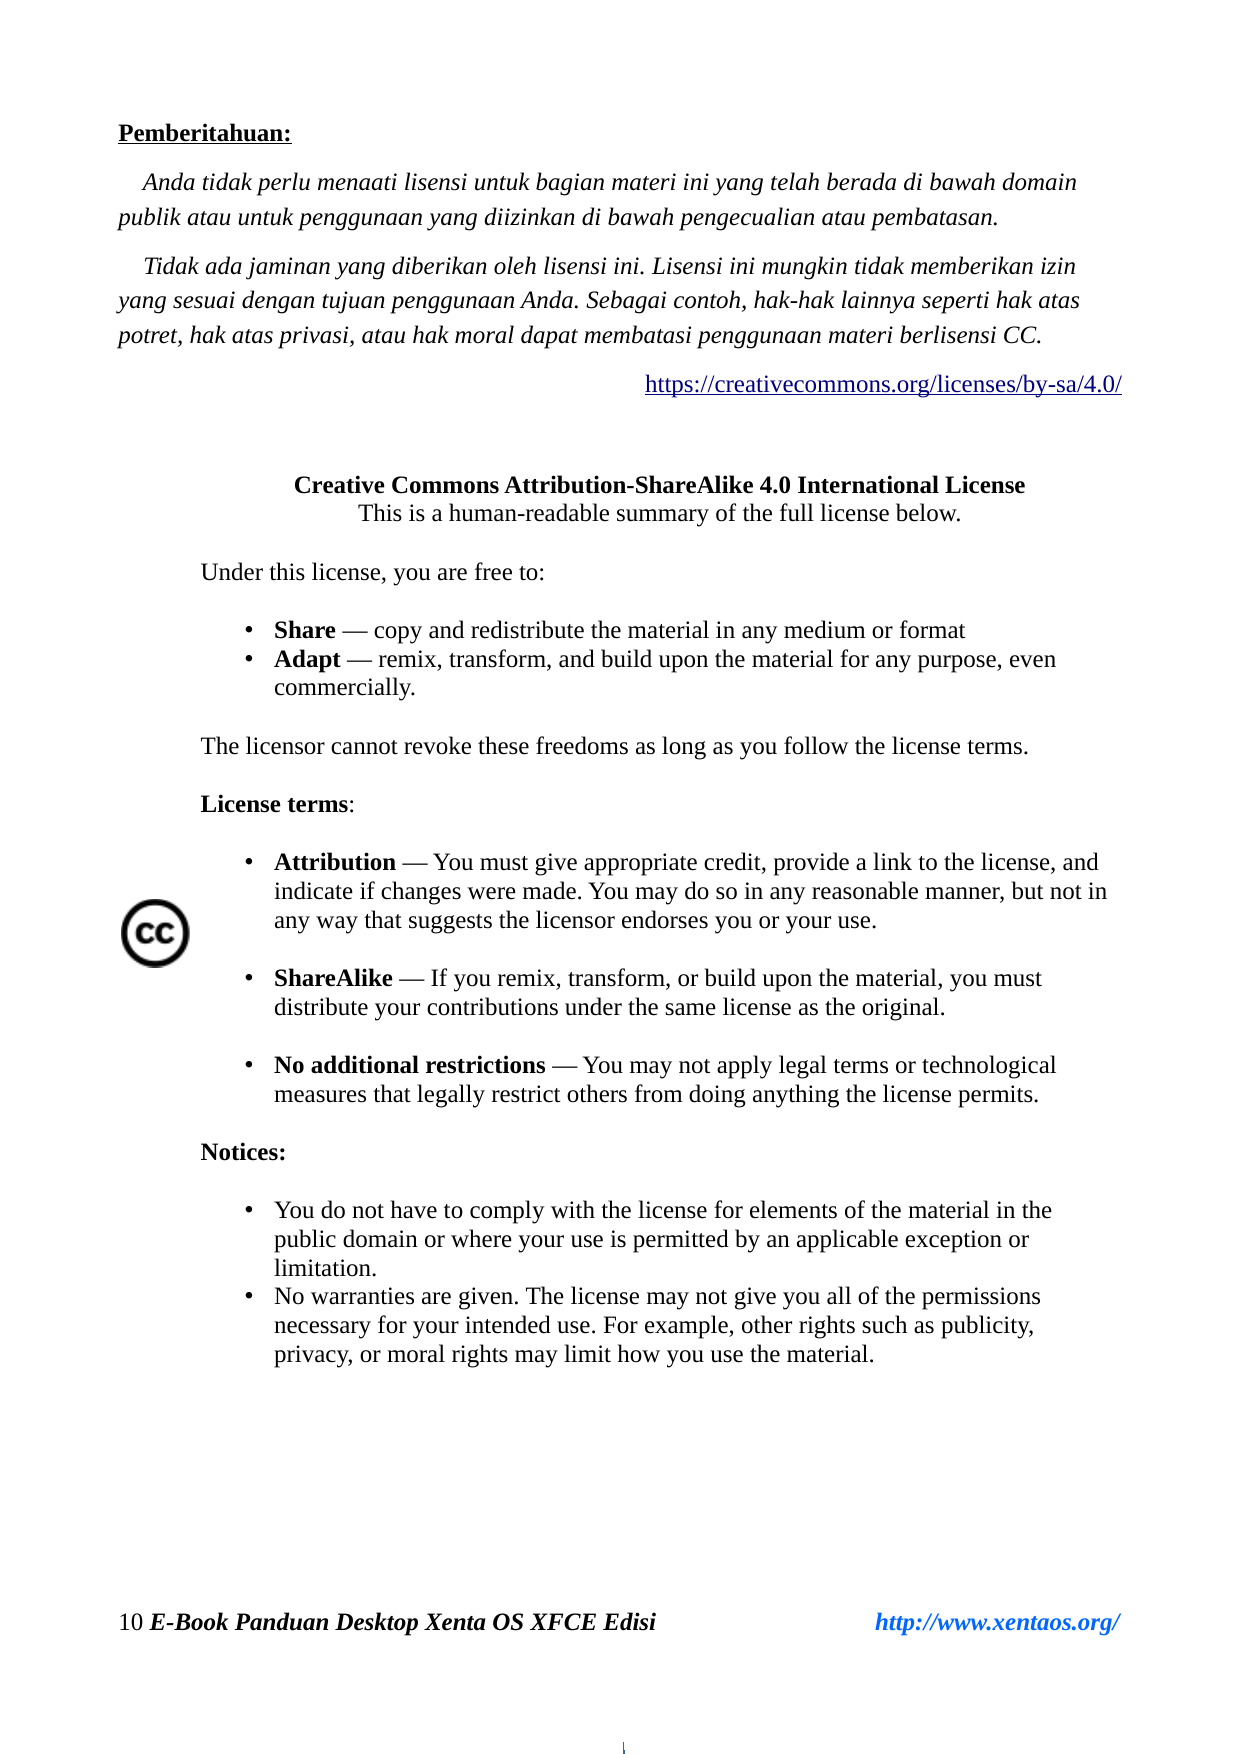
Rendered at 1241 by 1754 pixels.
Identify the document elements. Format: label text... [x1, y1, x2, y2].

text https://creativecommons.org/licenses/by-sa/4.0/ [118, 369, 1122, 397]
table_header [118, 467, 197, 1400]
text Anda tidak perlu menaati lisensi untuk bagian materi ini yang telah berada di bawah domain publik atau untuk penggunaan yang diizinkan di bawah pengecualian atau pembatasan. [118, 167, 1122, 230]
picture [121, 899, 190, 968]
text Pemberitahuan: [118, 118, 1122, 147]
text Tidak ada jaminan yang diberikan oleh lisensi ini. Lisensi ini mungkin tidak memberikan izin yang sesuai dengan tujuan penggunaan Anda. Sebagai contoh, hak-hak lainnya seperti hak atas potret, hak atas privasi, atau hak moral dapat membatasi penggunaan materi berlisensi CC. [118, 251, 1122, 348]
table_header Creative Commons Attribution-ShareAlike 4.0 International License This is a human-readable summary of the full license below. Under this license, you are free to: Share — copy and redistribute the material in any medium or format Adapt — remix, transform, and build upon the material for any purpose, even commercially. The licensor cannot revoke these freedoms as long as you follow the license terms. License terms: Attribution — You must give appropriate credit, provide a link to the license, and indicate if changes were made. You may do so in any reasonable manner, but not in any way that suggests the licensor endorses you or your use. ShareAlike — If you remix, transform, or build upon the material, you must distribute your contributions under the same license as the original. No additional restrictions — You may not apply legal terms or technological measures that legally restrict others from doing anything the license permits. Notices: You do not have to comply with the license for elements of the material in the public domain or where your use is permitted by an applicable exception or limitation. No warranties are given. The license may not give you all of the permissions necessary for your intended use. For example, other rights such as publicity, privacy, or moral rights may limit how you use the material. [198, 467, 1122, 1400]
